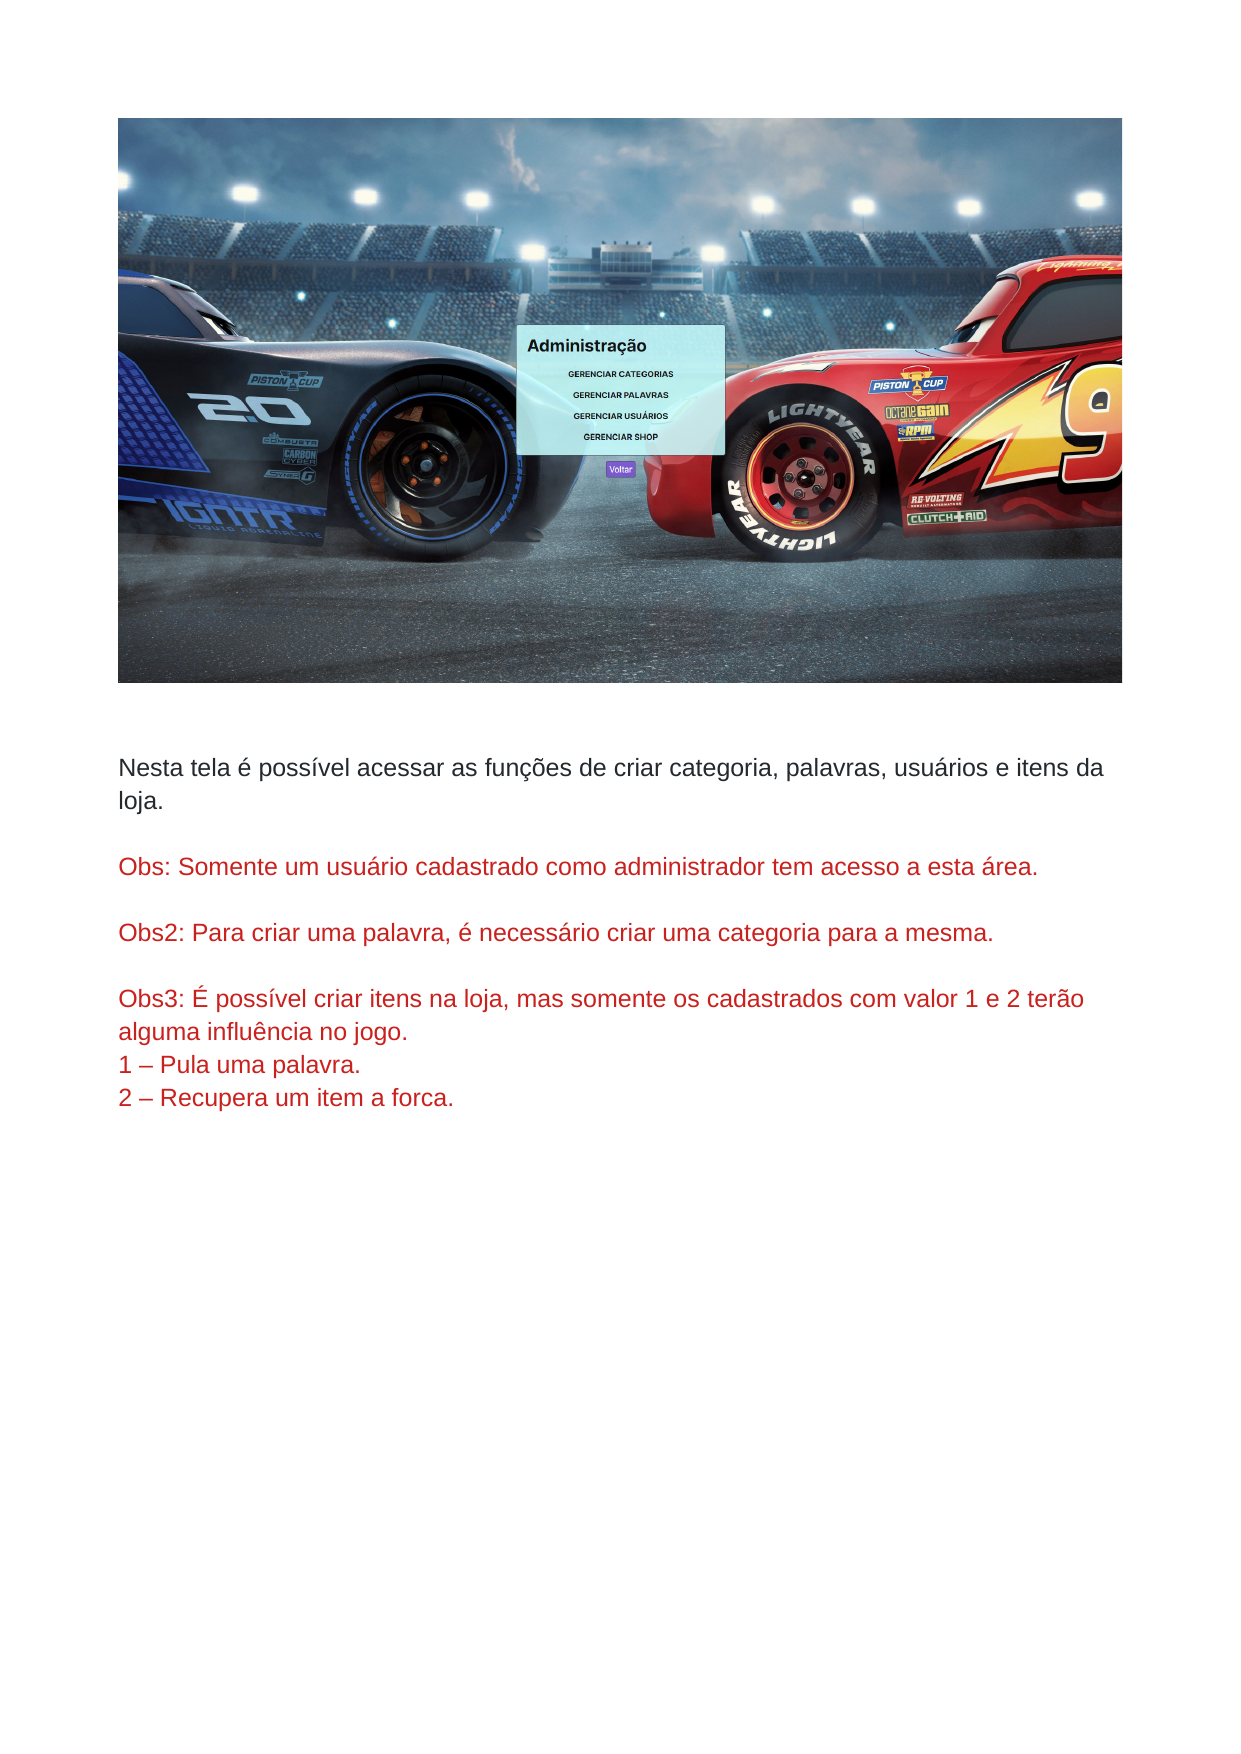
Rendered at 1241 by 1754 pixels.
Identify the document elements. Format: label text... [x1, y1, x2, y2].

text Nesta tela é possível acessar as funções de criar categoria, palavras, usuários e itens da loja. Obs: Somente um usuário cadastrado como administrador tem acesso a esta área. Obs2: Para criar uma palavra, é necessário criar uma categoria para a mesma. Obs3: É possível criar itens na loja, mas somente os cadastrados com valor 1 e 2 terão alguma influência no jogo. 1 – Pula uma palavra. 2 – Recupera um item a forca. [118, 683, 1122, 1112]
picture [118, 118, 1123, 683]
